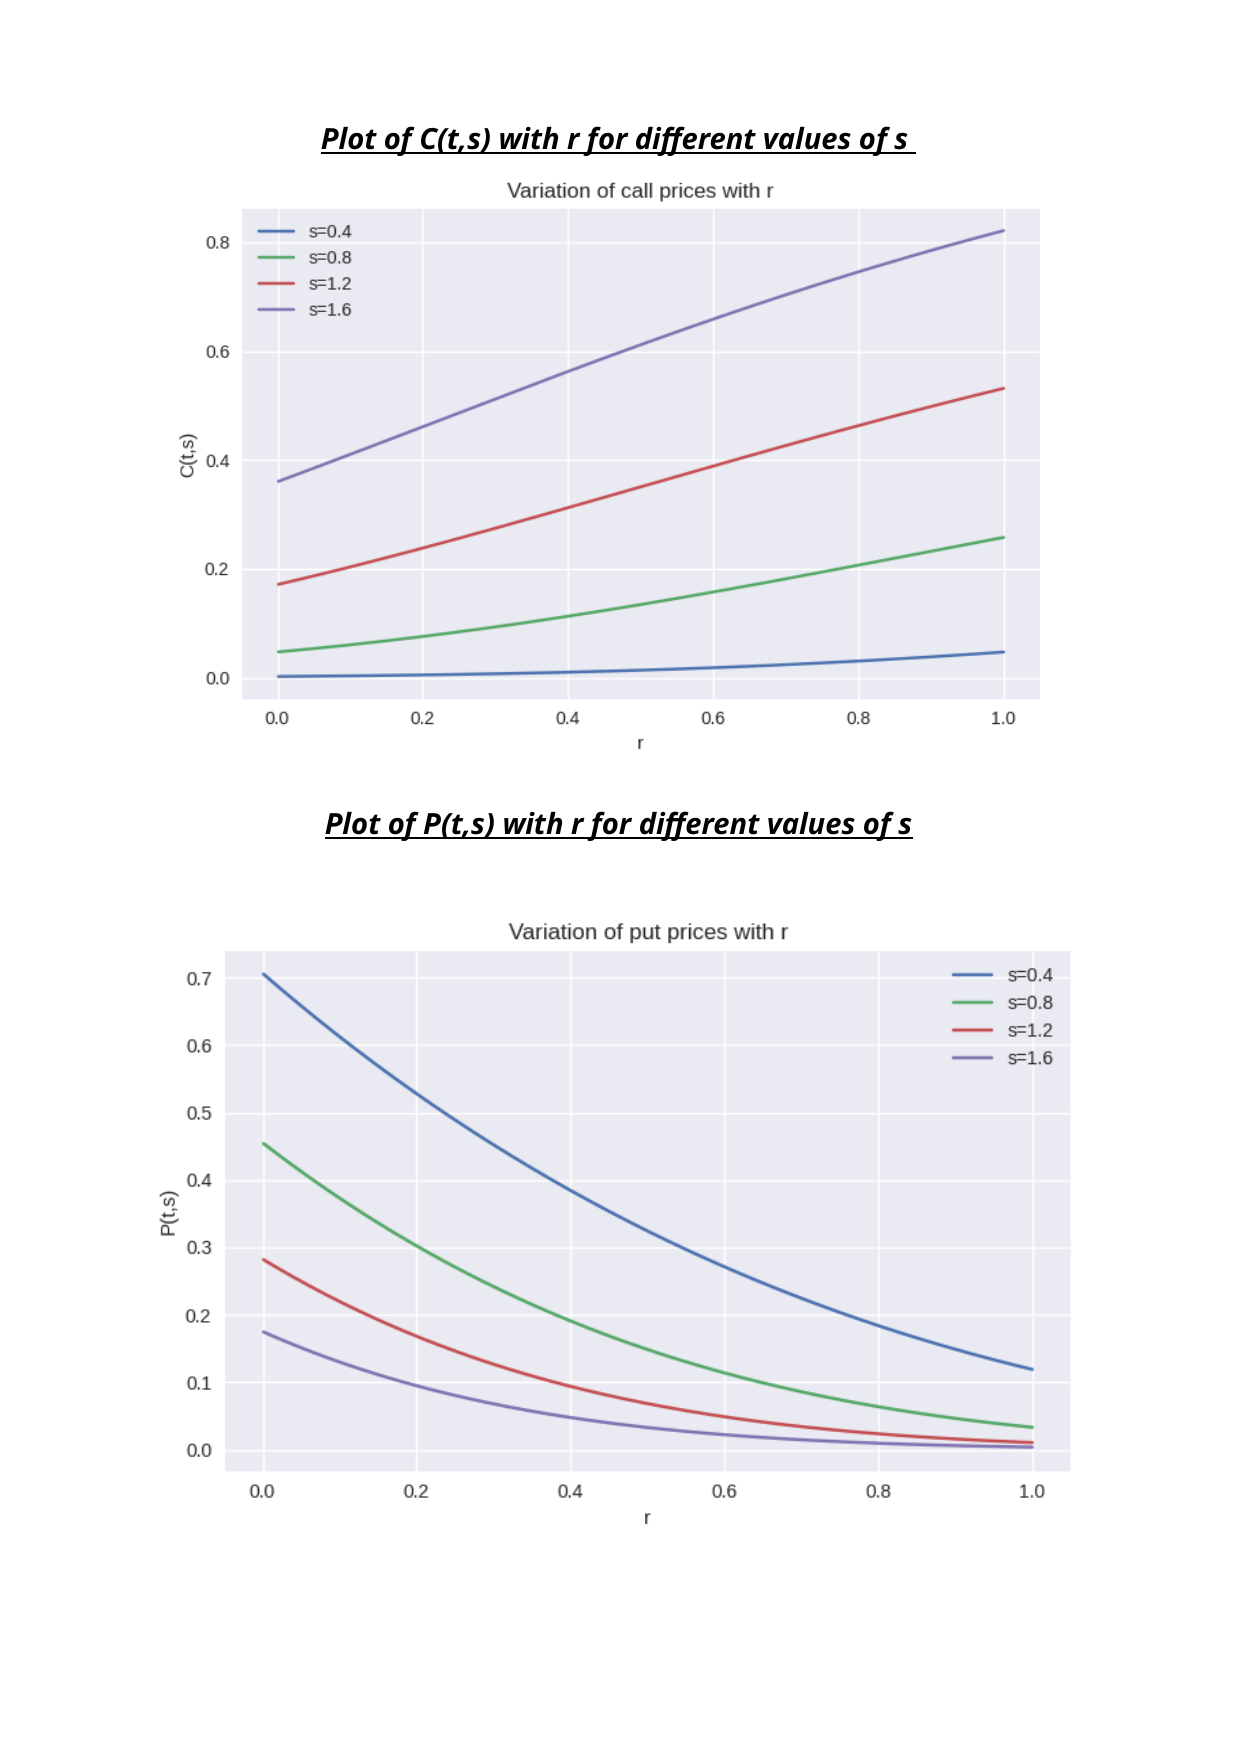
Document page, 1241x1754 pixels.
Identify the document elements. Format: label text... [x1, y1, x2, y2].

picture [160, 173, 1058, 764]
picture [138, 913, 1090, 1540]
text Plot of P(t,s) with r for different values of s [118, 804, 1122, 843]
text Plot of C(t,s) with r for different values of s [118, 118, 1122, 158]
